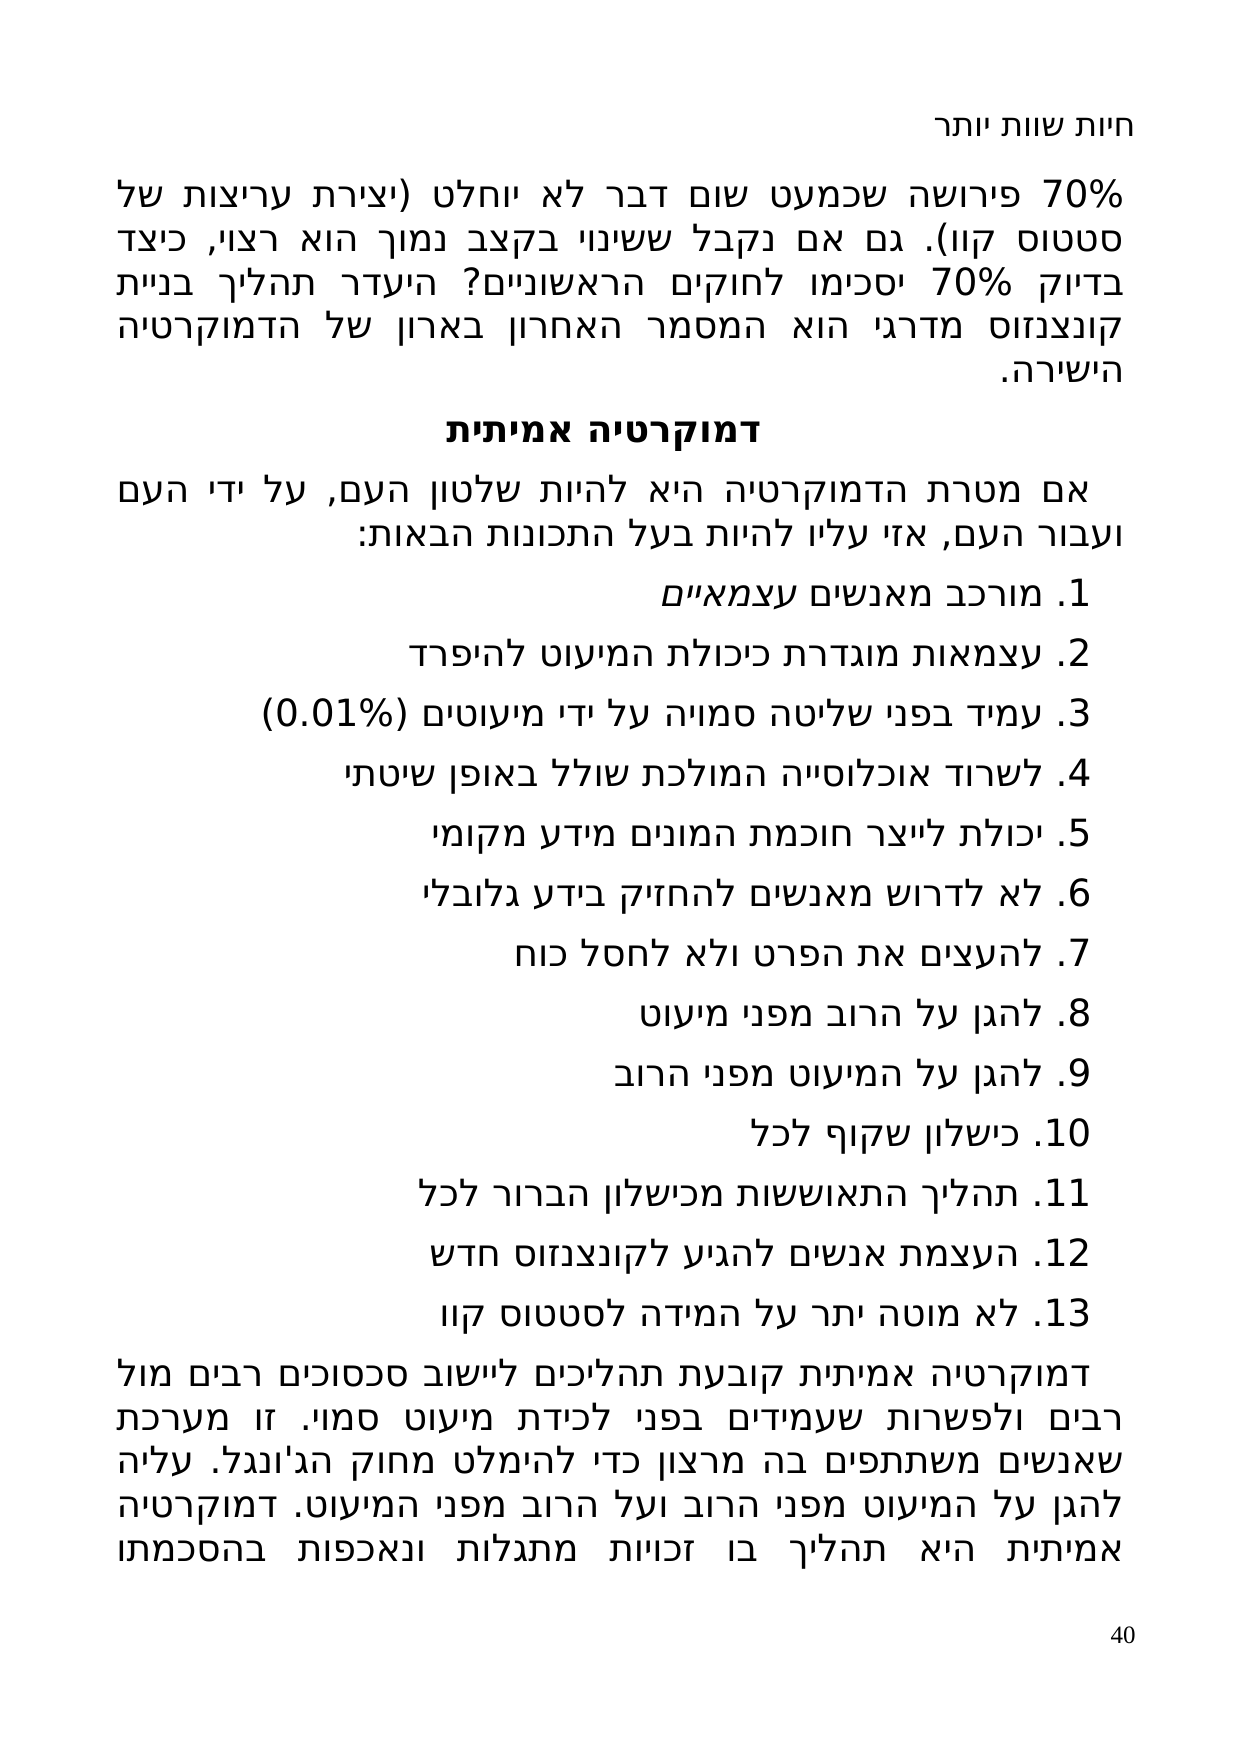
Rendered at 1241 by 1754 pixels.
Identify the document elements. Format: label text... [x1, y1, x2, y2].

text 12. העצמת אנשים להגיע לקונצנזוס חדש [116, 1231, 1124, 1275]
text 6. לא לדרוש מאנשים להחזיק בידע גלובלי [116, 871, 1124, 915]
text 8. להגן על הרוב מפני מיעוט [116, 991, 1124, 1035]
text אם מטרת הדמוקרטיה היא להיות שלטון העם, על ידי העם ועבור העם, אזי עליו להיות בעל התכונות הבאות: [116, 467, 1124, 555]
text 11. תהליך התאוששות מכישלון הברור לכל [116, 1171, 1124, 1215]
text 1. מורכב מאנשים עצמאיים [116, 571, 1124, 615]
text 4. לשרוד אוכלוסייה המולכת שולל באופן שיטתי [116, 751, 1124, 795]
text 7. להעצים את הפרט ולא לחסל כוח [116, 931, 1124, 975]
text 13. לא מוטה יתר על המידה לסטטוס קוו [116, 1291, 1124, 1335]
text למרות כל האמור, דמוקרטיה ישירה אינה בונה הסכמה; במקום זה היא מחלקת אותנו. אם 51% מהאוכלוסיה יוכלו להעביר חוק על חשבון 49% אז זה יקרה. דרישת אישור של 70% פירושה שכמעט שום דבר לא יוחלט (יצירת עריצות של סטטוס קוו). גם אם נקבל ששינוי בקצב נמוך הוא רצוי, כיצד בדיוק 70% יסכימו לחוקים הראשוניים? היעדר תהליך בניית קונצנזוס מדרגי הוא המסמר האחרון בארון של הדמוקרטיה הישירה. [116, 172, 1124, 391]
text 5. יכולת לייצר חוכמת המונים מידע מקומי [116, 811, 1124, 855]
text 2. עצמאות מוגדרת כיכולת המיעוט להיפרד [116, 631, 1124, 675]
text 9. להגן על המיעוט מפני הרוב [116, 1051, 1124, 1095]
text 3. עמיד בפני שליטה סמויה על ידי מיעוטים (0.01%) [116, 691, 1124, 735]
subtitle דמוקרטיה אמיתית [116, 407, 1124, 451]
text דמוקרטיה אמיתית קובעת תהליכים ליישוב סכסוכים רבים מול רבים ולפשרות שעמידים בפני לכידת מיעוט סמוי. זו מערכת שאנשים משתתפים בה מרצון כדי להימלט מחוק הג'ונגל. עליה להגן על המיעוט מפני הרוב ועל הרוב מפני המיעוט. דמוקרטיה אמיתית היא תהליך בו זכויות מתגלות ונאכפות בהסכמתו האמיתית של העם. הניסיון מלמד אותנו שמערכות DINO אינן מצליחות להבטיח דמוקרטיה אמיתית. אנו זקוקים לגישה חדשה. [116, 1351, 1124, 1570]
text 10. כישלון שקוף לכל [116, 1111, 1124, 1155]
